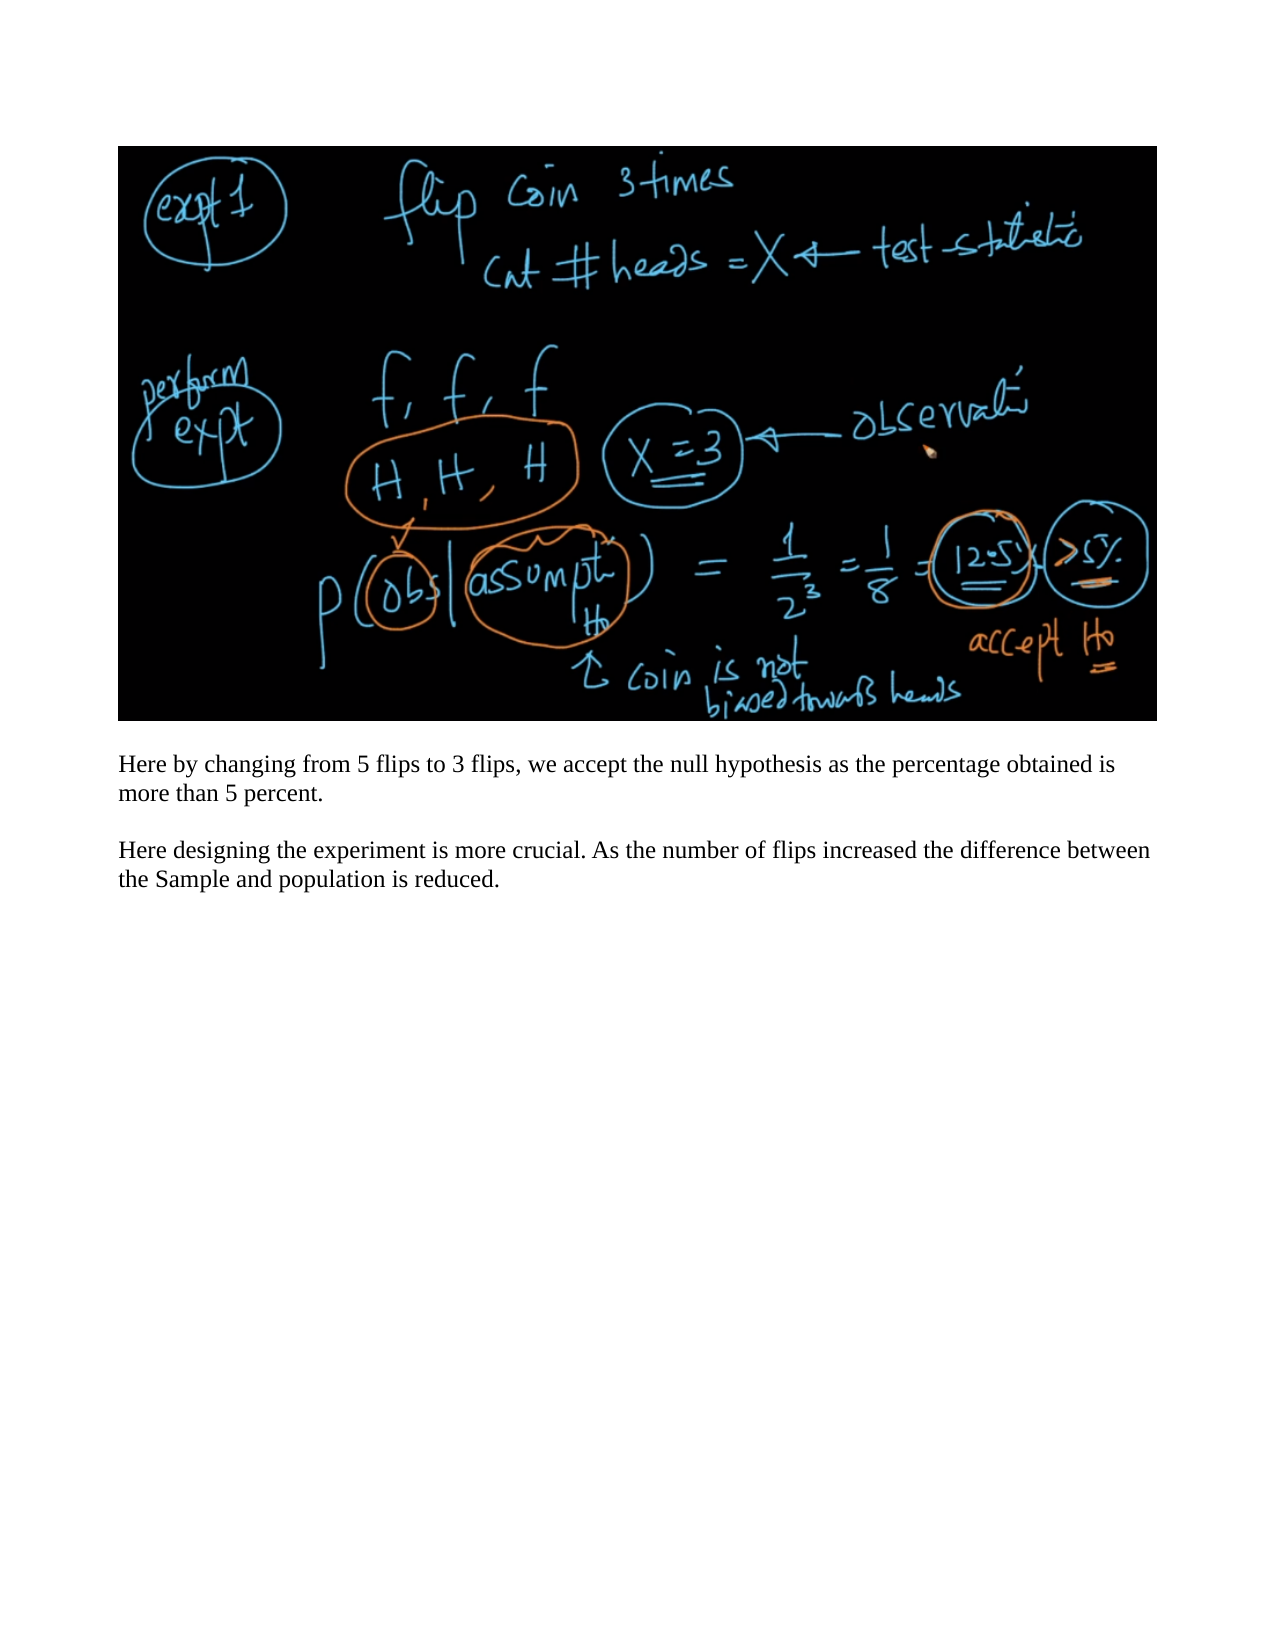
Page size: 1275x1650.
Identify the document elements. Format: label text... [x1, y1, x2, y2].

text Here designing the experiment is more crucial. As the number of flips increased the difference between the Sample and population is reduced. [118, 836, 1157, 893]
text Here by changing from 5 flips to 3 flips, we accept the null hypothesis as the percentage obtained is more than 5 percent. [118, 749, 1157, 807]
picture [118, 146, 1157, 721]
